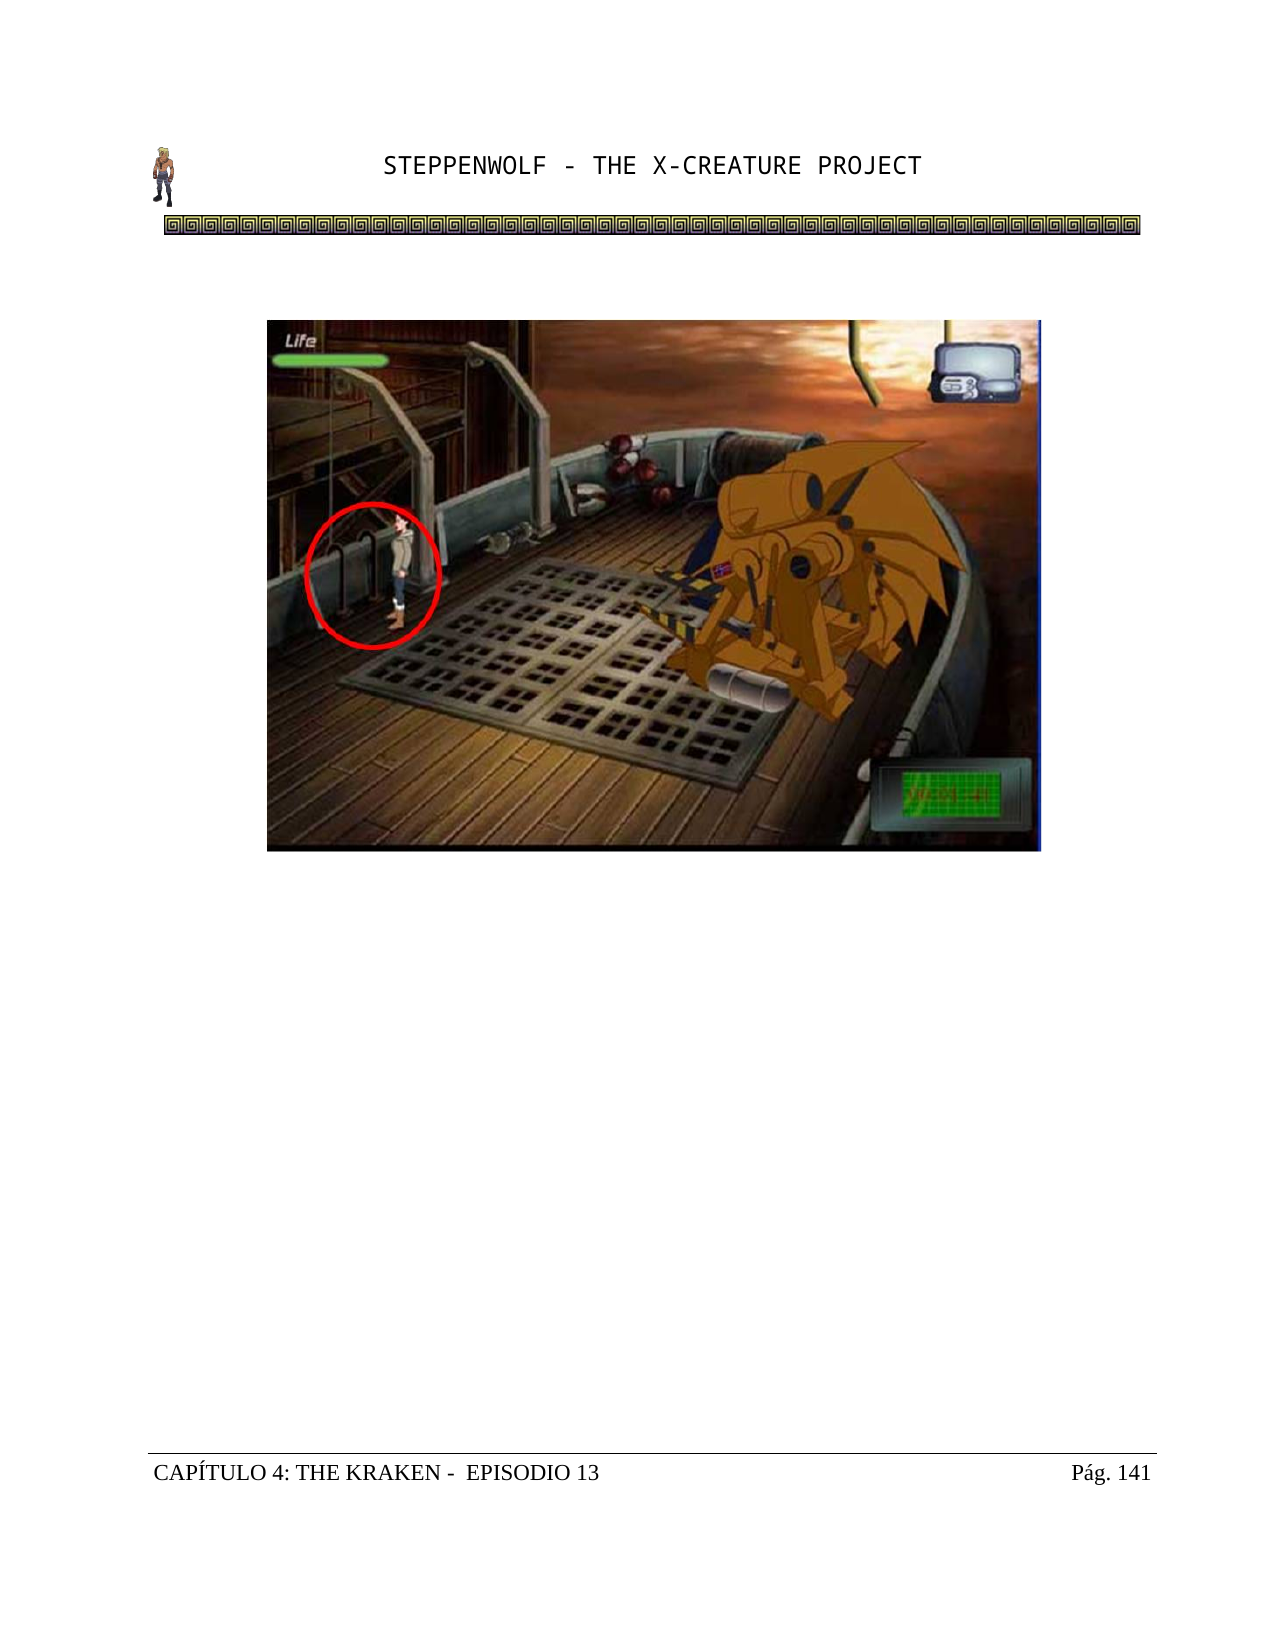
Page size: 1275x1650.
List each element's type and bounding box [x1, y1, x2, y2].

picture [266, 319, 1042, 852]
picture [147, 147, 181, 207]
picture [164, 215, 1141, 235]
